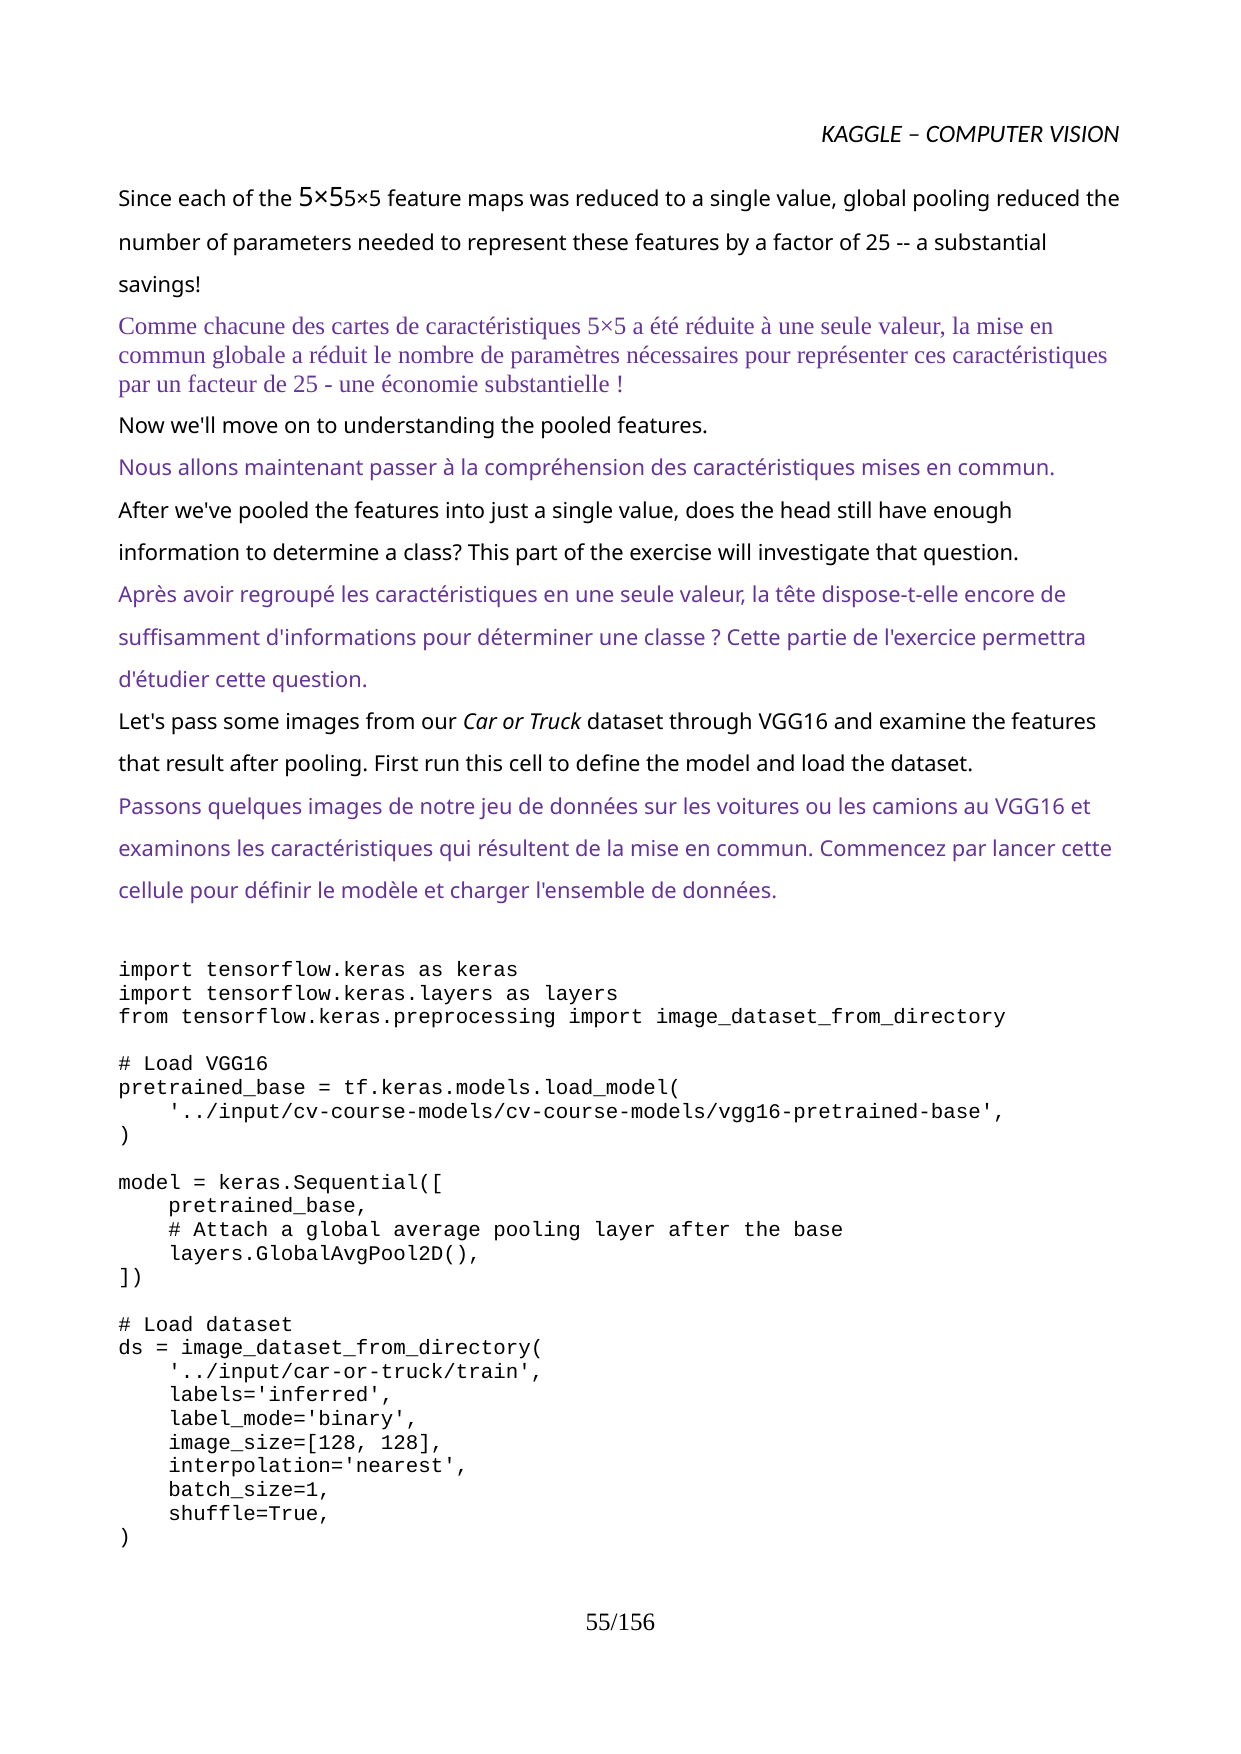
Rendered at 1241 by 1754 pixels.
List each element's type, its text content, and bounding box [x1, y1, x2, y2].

text model = keras.Sequential([ [118, 1172, 1122, 1195]
text import tensorflow.keras.layers as layers [118, 982, 1122, 1006]
text Passons quelques images de notre jeu de données sur les voitures ou les camions au VGG16 et examinons les caractéristiques qui résultent de la mise en commun. Commencez par lancer cette cellule pour définir le modèle et charger l'ensemble de données. [118, 791, 1122, 905]
text labels='inferred', [118, 1384, 1122, 1408]
text Nous allons maintenant passer à la compréhension des caractéristiques mises en commun. [118, 452, 1122, 482]
text ds = image_dataset_from_directory( [118, 1337, 1122, 1361]
text Let's pass some images from our Car or Truck dataset through VGG16 and examine the features that result after pooling. First run this cell to define the model and load the dataset. [118, 706, 1122, 778]
text import tensorflow.keras as keras [118, 959, 1122, 982]
text from tensorflow.keras.preprocessing import image_dataset_from_directory [118, 1006, 1122, 1030]
text shuffle=True, [118, 1503, 1122, 1526]
text Après avoir regroupé les caractéristiques en une seule valeur, la tête dispose-t-elle encore de suffisamment d'informations pour déterminer une classe ? Cette partie de l'exercice permettra d'étudier cette question. [118, 579, 1122, 694]
text image_size=[128, 128], [118, 1432, 1122, 1455]
text ) [118, 1526, 1122, 1550]
text label_mode='binary', [118, 1408, 1122, 1432]
text # Attach a global average pooling layer after the base [118, 1219, 1122, 1243]
text # Load dataset [118, 1313, 1122, 1337]
text layers.GlobalAvgPool2D(), [118, 1243, 1122, 1266]
text pretrained_base = tf.keras.models.load_model( [118, 1077, 1122, 1101]
text '../input/cv-course-models/cv-course-models/vgg16-pretrained-base', [118, 1101, 1122, 1124]
text pretrained_base, [118, 1195, 1122, 1219]
text '../input/car-or-truck/train', [118, 1361, 1122, 1384]
text interpolation='nearest', [118, 1455, 1122, 1479]
text # Load VGG16 [118, 1053, 1122, 1077]
text Comme chacune des cartes de caractéristiques 5×5 a été réduite à une seule valeur, la mise en commun globale a réduit le nombre de paramètres nécessaires pour représenter ces caractéristiques par un facteur de 25 - une économie substantielle ! [118, 311, 1122, 398]
text After we've pooled the features into just a single value, does the head still have enough information to determine a class? This part of the exercise will investigate that question. [118, 495, 1122, 567]
text ) [118, 1124, 1122, 1148]
text ]) [118, 1266, 1122, 1290]
text Now we'll move on to understanding the pooled features. [118, 410, 1122, 440]
text batch_size=1, [118, 1479, 1122, 1503]
text Since each of the 5×55×5 feature maps was reduced to a single value, global pooling reduced the number of parameters needed to represent these features by a factor of 25 -- a substantial savings! [118, 178, 1122, 299]
